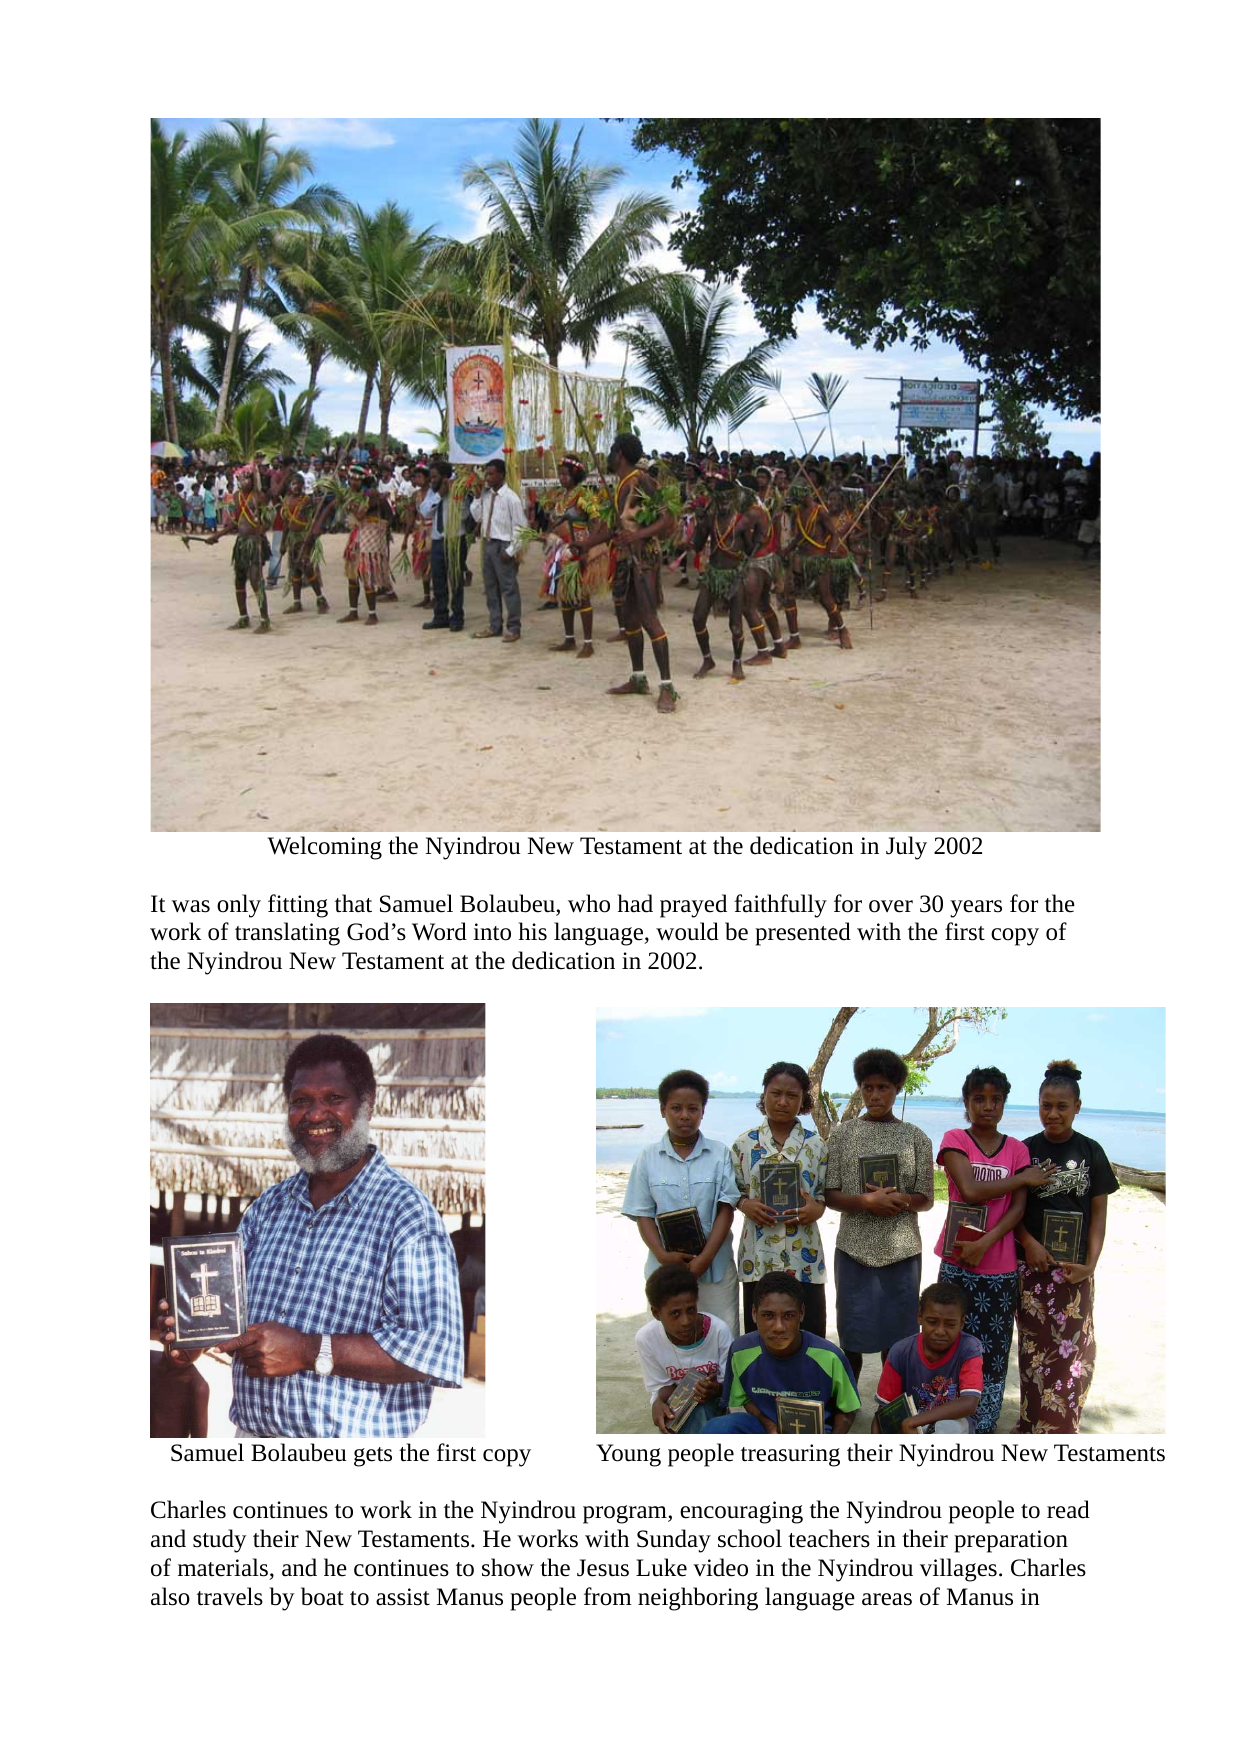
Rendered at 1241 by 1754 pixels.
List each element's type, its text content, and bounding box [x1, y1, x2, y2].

table_header [138, 1004, 150, 1438]
text Charles continues to work in the Nyindrou program, encouraging the Nyindrou people to read and study their New Testaments. He works with Sunday school teachers in their preparation of materials, and he continues to show the Jesus Luke video in the Nyindrou villages. Charles also travels by boat to assist Manus people from neighboring language areas of Manus in [150, 1495, 1090, 1610]
picture [150, 1003, 486, 1438]
table_header [138, 119, 150, 831]
table_cell Samuel Bolaubeu gets the first copy [138, 1438, 562, 1467]
table_cell Young people treasuring their Nyindrou New Testaments [563, 1438, 1199, 1467]
table_header [563, 1004, 1199, 1438]
table_header [486, 1004, 562, 1438]
text It was only fitting that Samuel Bolaubeu, who had prayed faithfully for over 30 years for the work of translating God’s Word into his language, would be presented with the first copy of the Nyindrou New Testament at the dedication in 2002. [150, 889, 1090, 975]
table_header [1101, 119, 1113, 831]
picture [596, 1007, 1166, 1434]
table_cell Welcoming the Nyindrou New Testament at the dedication in July 2002 [138, 831, 1113, 860]
picture [150, 118, 1101, 832]
